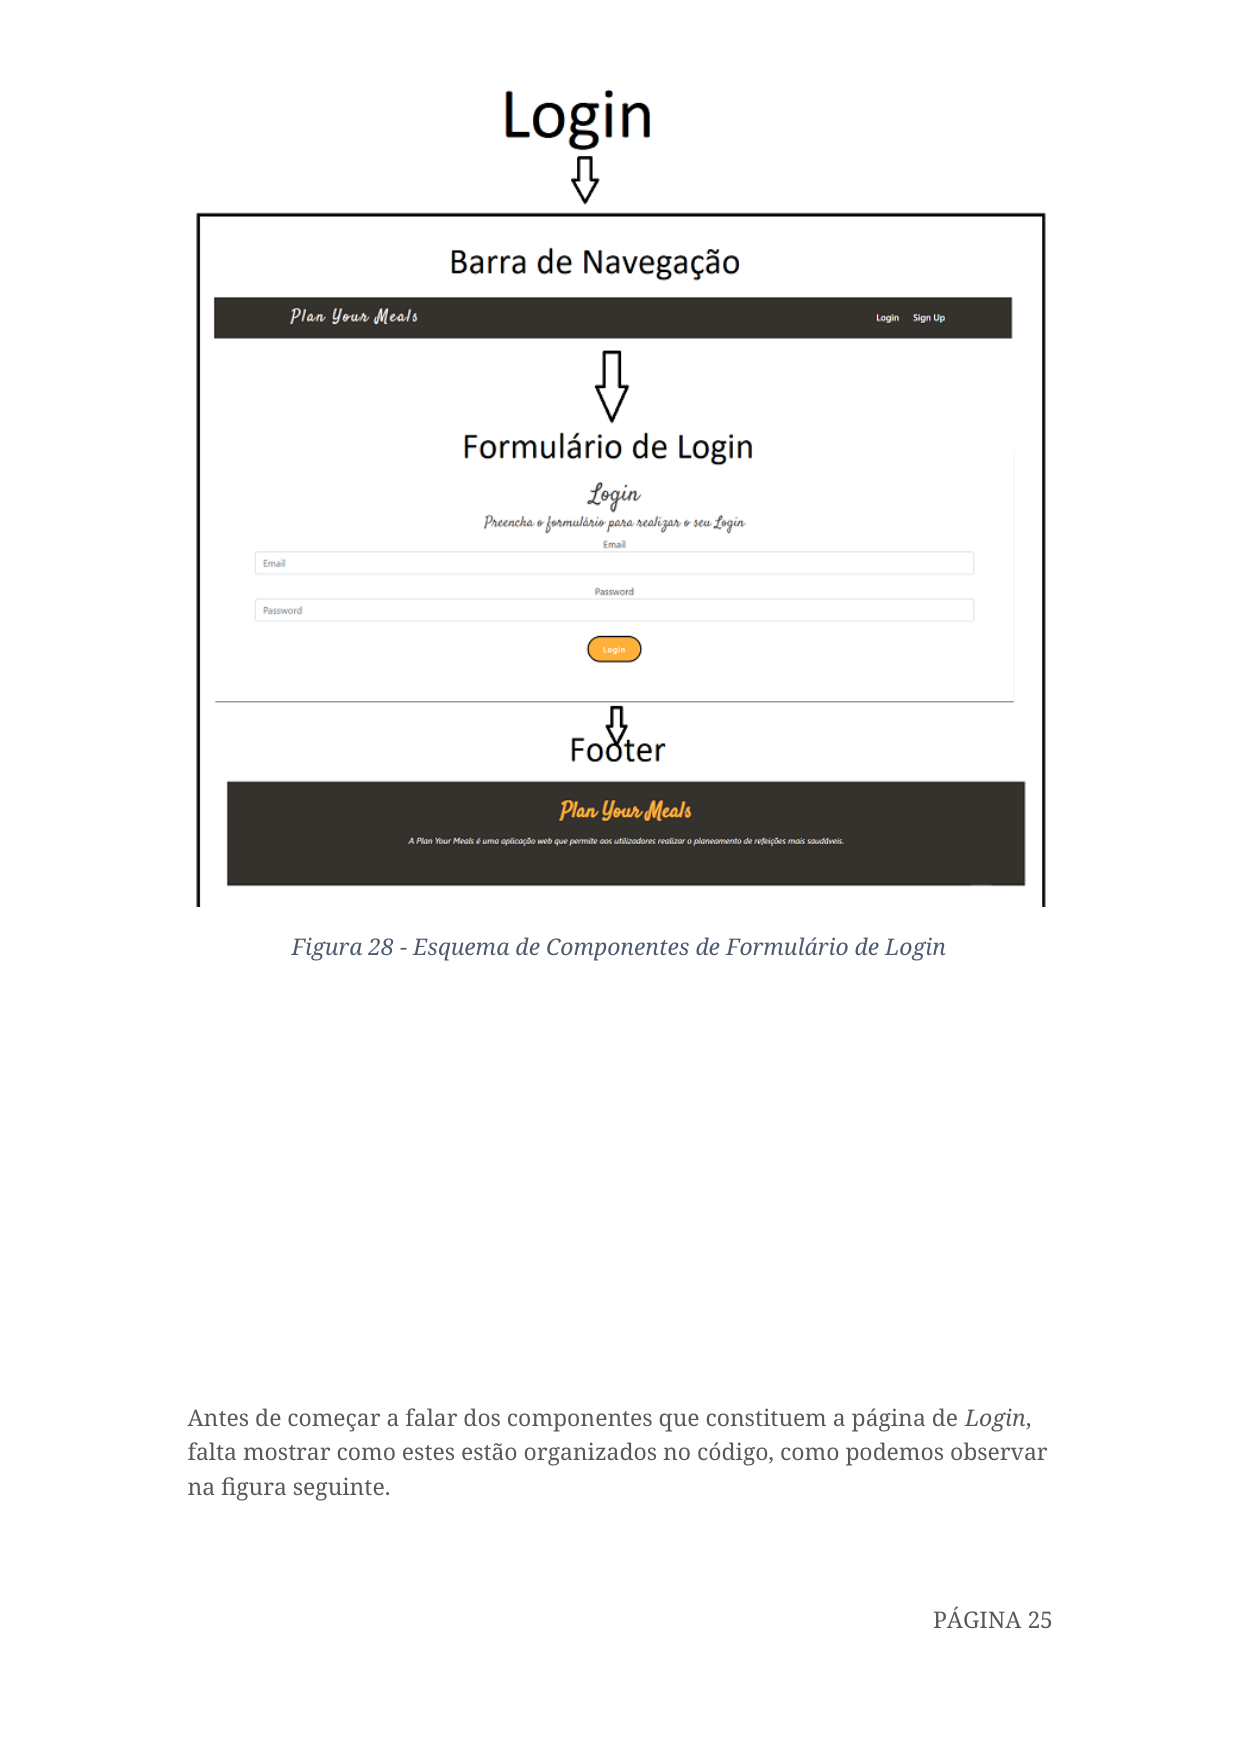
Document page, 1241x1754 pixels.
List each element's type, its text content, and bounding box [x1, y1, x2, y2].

text Figura 28 - Esquema de Componentes de Formulário de Login [187, 931, 1053, 962]
text Antes de começar a falar dos componentes que constituem a página de Login, falta mostrar como estes estão organizados no código, como podemos observar na figura seguinte. [187, 1402, 1053, 1502]
